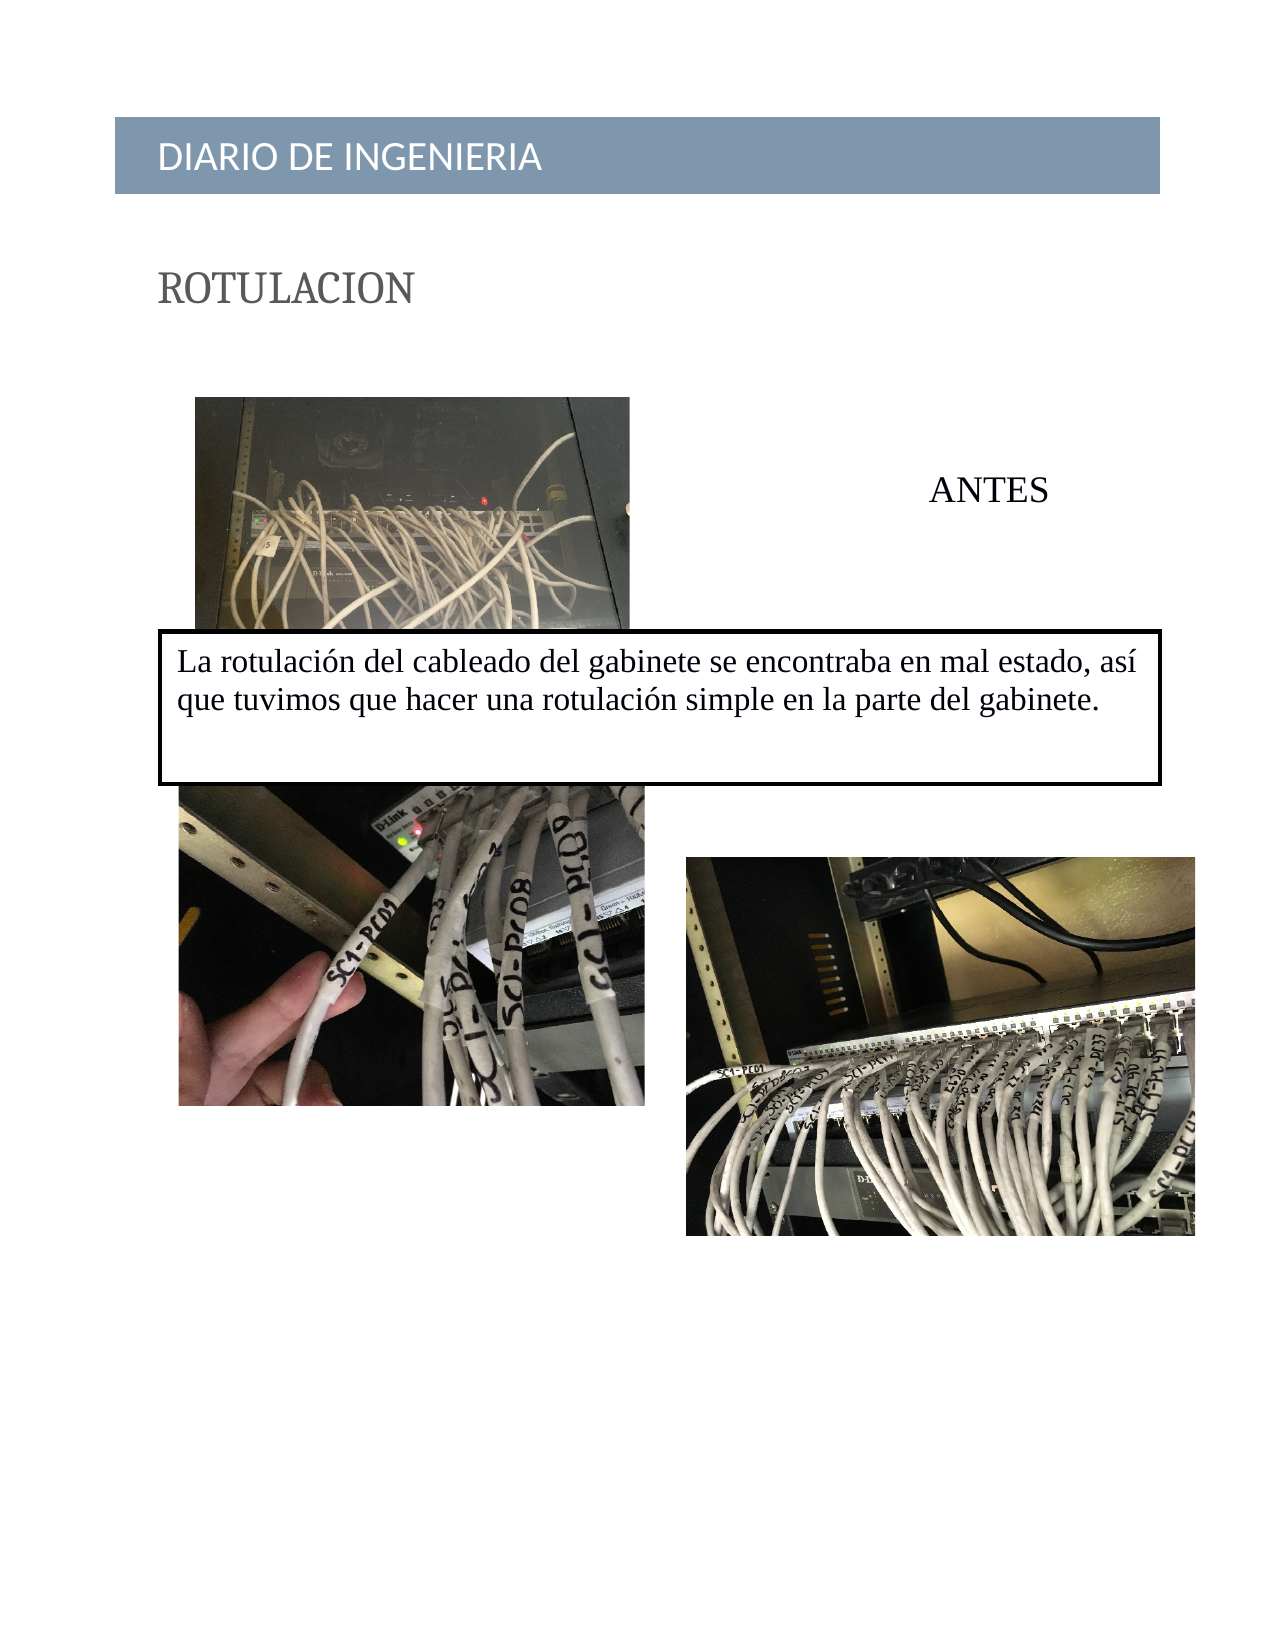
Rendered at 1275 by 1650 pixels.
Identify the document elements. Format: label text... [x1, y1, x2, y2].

subtitle ROTULACION [157, 262, 1117, 315]
text La rotulación del cableado del gabinete se encontraba en mal estado, así que tuvimos que hacer una rotulación simple en la parte del gabinete. [177, 641, 1143, 718]
text ANTES [630, 468, 1117, 511]
text [157, 468, 195, 511]
picture [195, 397, 630, 629]
picture [686, 857, 1196, 1236]
picture [178, 786, 645, 1106]
